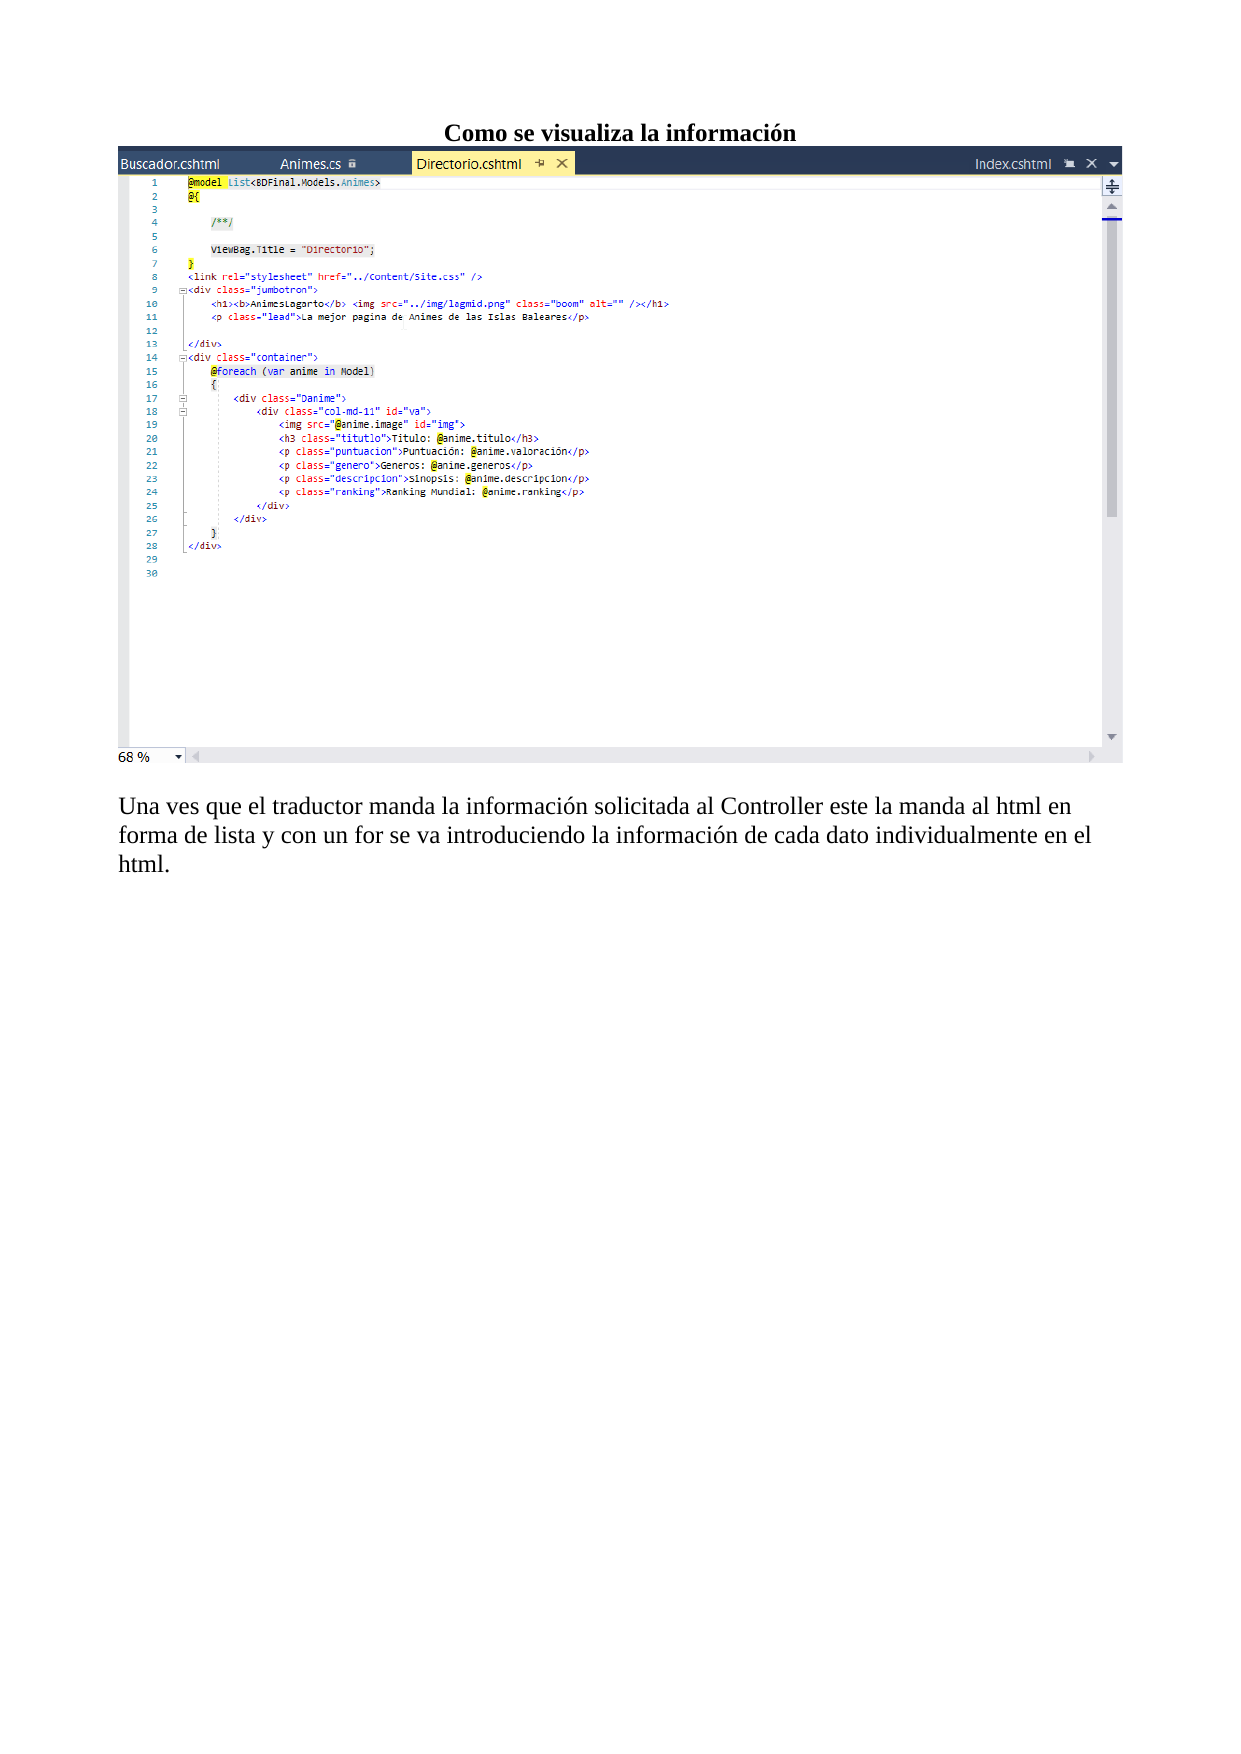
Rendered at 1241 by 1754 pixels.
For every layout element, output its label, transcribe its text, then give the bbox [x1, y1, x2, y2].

text Una ves que el traductor manda la información solicitada al Controller este la manda al html en forma de lista y con un for se va introduciendo la información de cada dato individualmente en el html. [118, 791, 1122, 878]
picture [118, 146, 1123, 763]
text Como se visualiza la información [118, 118, 1122, 146]
